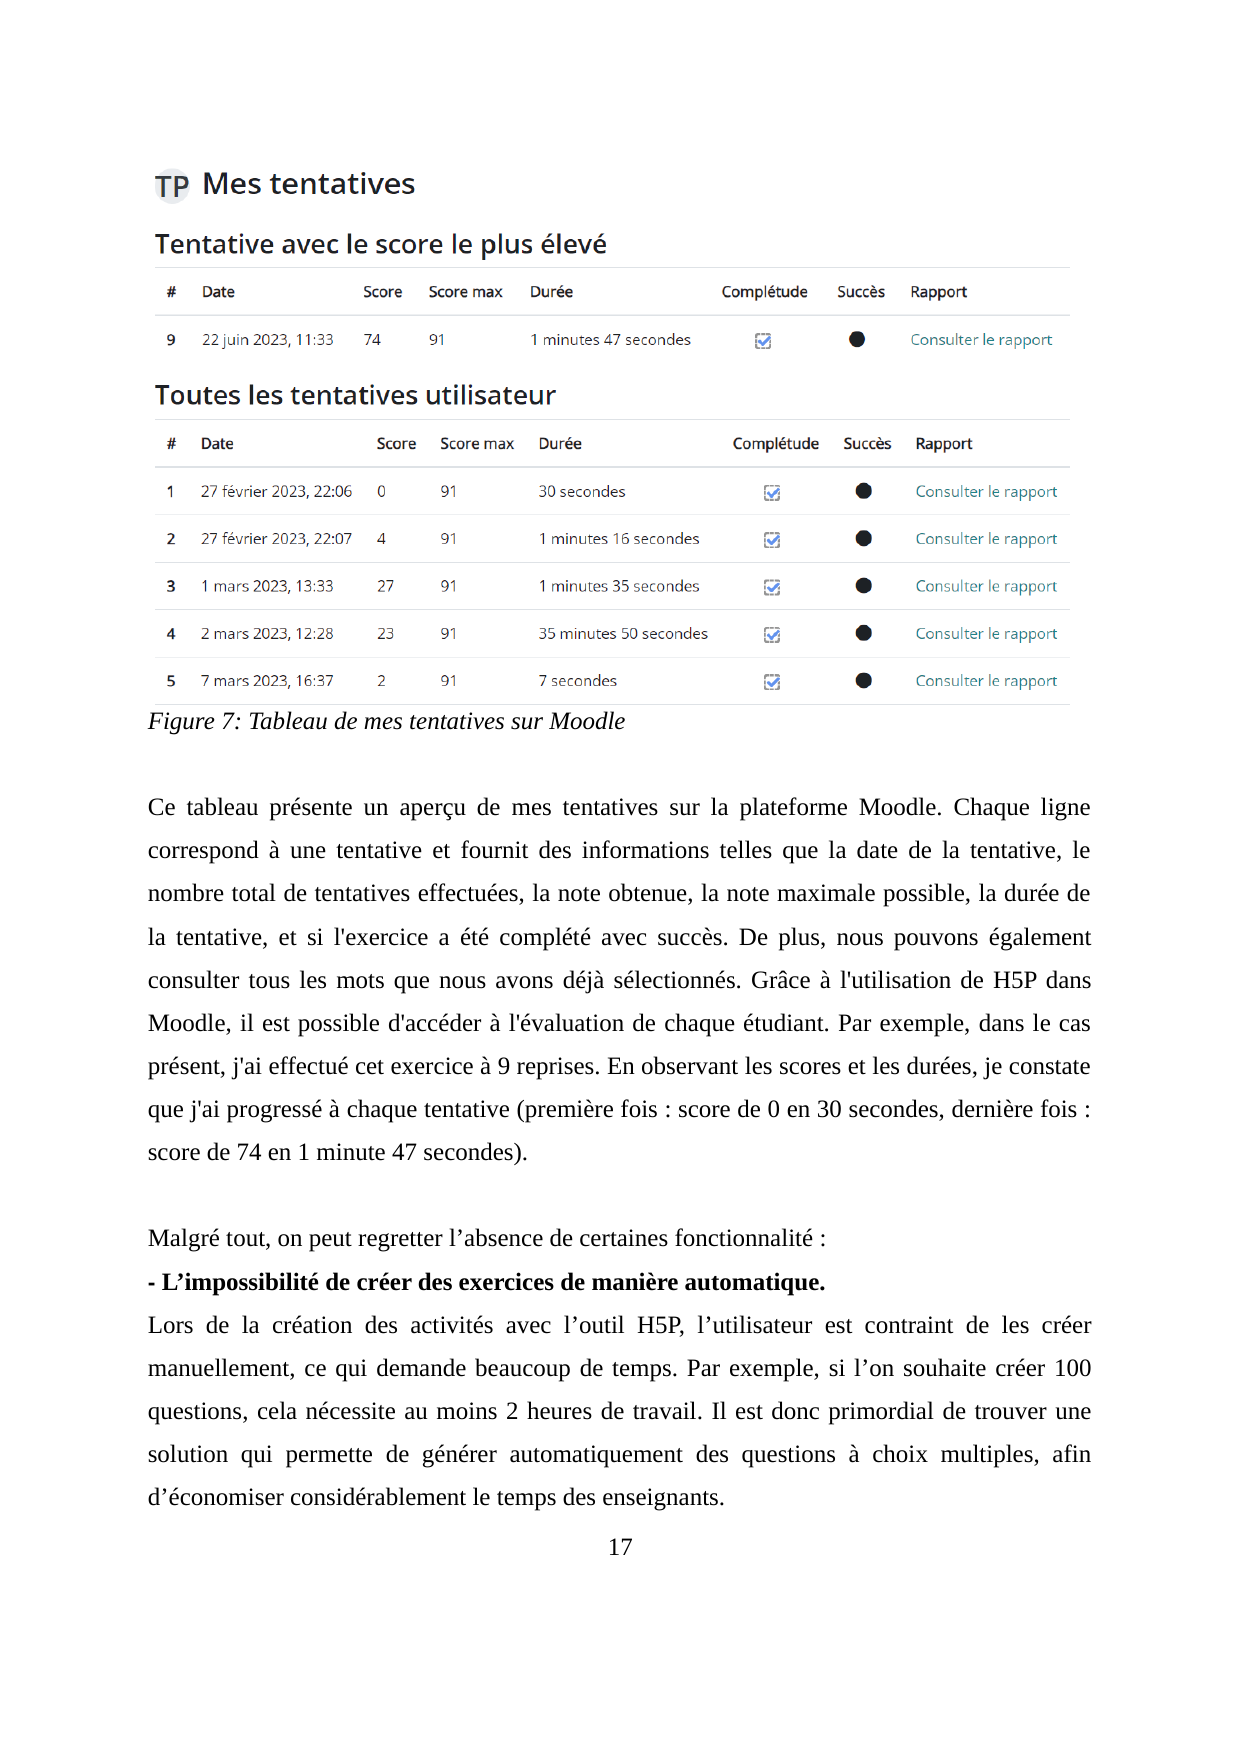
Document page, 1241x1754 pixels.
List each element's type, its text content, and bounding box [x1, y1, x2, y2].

text Lors de la création des activités avec l’outil H5P, l’utilisateur est contraint de les créer manuellement, ce qui demande beaucoup de temps. Par exemple, si l’on souhaite créer 100 questions, cela nécessite au moins 2 heures de travail. Il est donc primordial de trouver une solution qui permette de générer automatiquement des questions à choix multiples, afin d’économiser considérablement le temps des enseignants. [148, 1310, 1092, 1511]
text Ce tableau présente un aperçu de mes tentatives sur la plateforme Moodle. Chaque ligne correspond à une tentative et fournit des informations telles que la date de la tentative, le nombre total de tentatives effectuées, la note obtenue, la note maximale possible, la durée de la tentative, et si l'exercice a été complété avec succès. De plus, nous pouvons également consulter tous les mots que nous avons déjà sélectionnés. Grâce à l'utilisation de H5P dans Moodle, il est possible d'accéder à l'évaluation de chaque étudiant. Par exemple, dans le cas présent, j'ai effectué cet exercice à 9 reprises. En observant les scores et les durées, je constate que j'ai progressé à chaque tentative (première fois : score de 0 en 30 secondes, dernière fois : score de 74 en 1 minute 47 secondes). [148, 735, 1092, 1166]
text Malgré tout, on peut regretter l’absence de certaines fonctionnalité : [148, 1223, 1092, 1252]
picture [147, 160, 1093, 706]
text Figure 7: Tableau de mes tentatives sur Moodle [148, 706, 1092, 735]
text - L’impossibilité de créer des exercices de manière automatique. [148, 1267, 1092, 1295]
